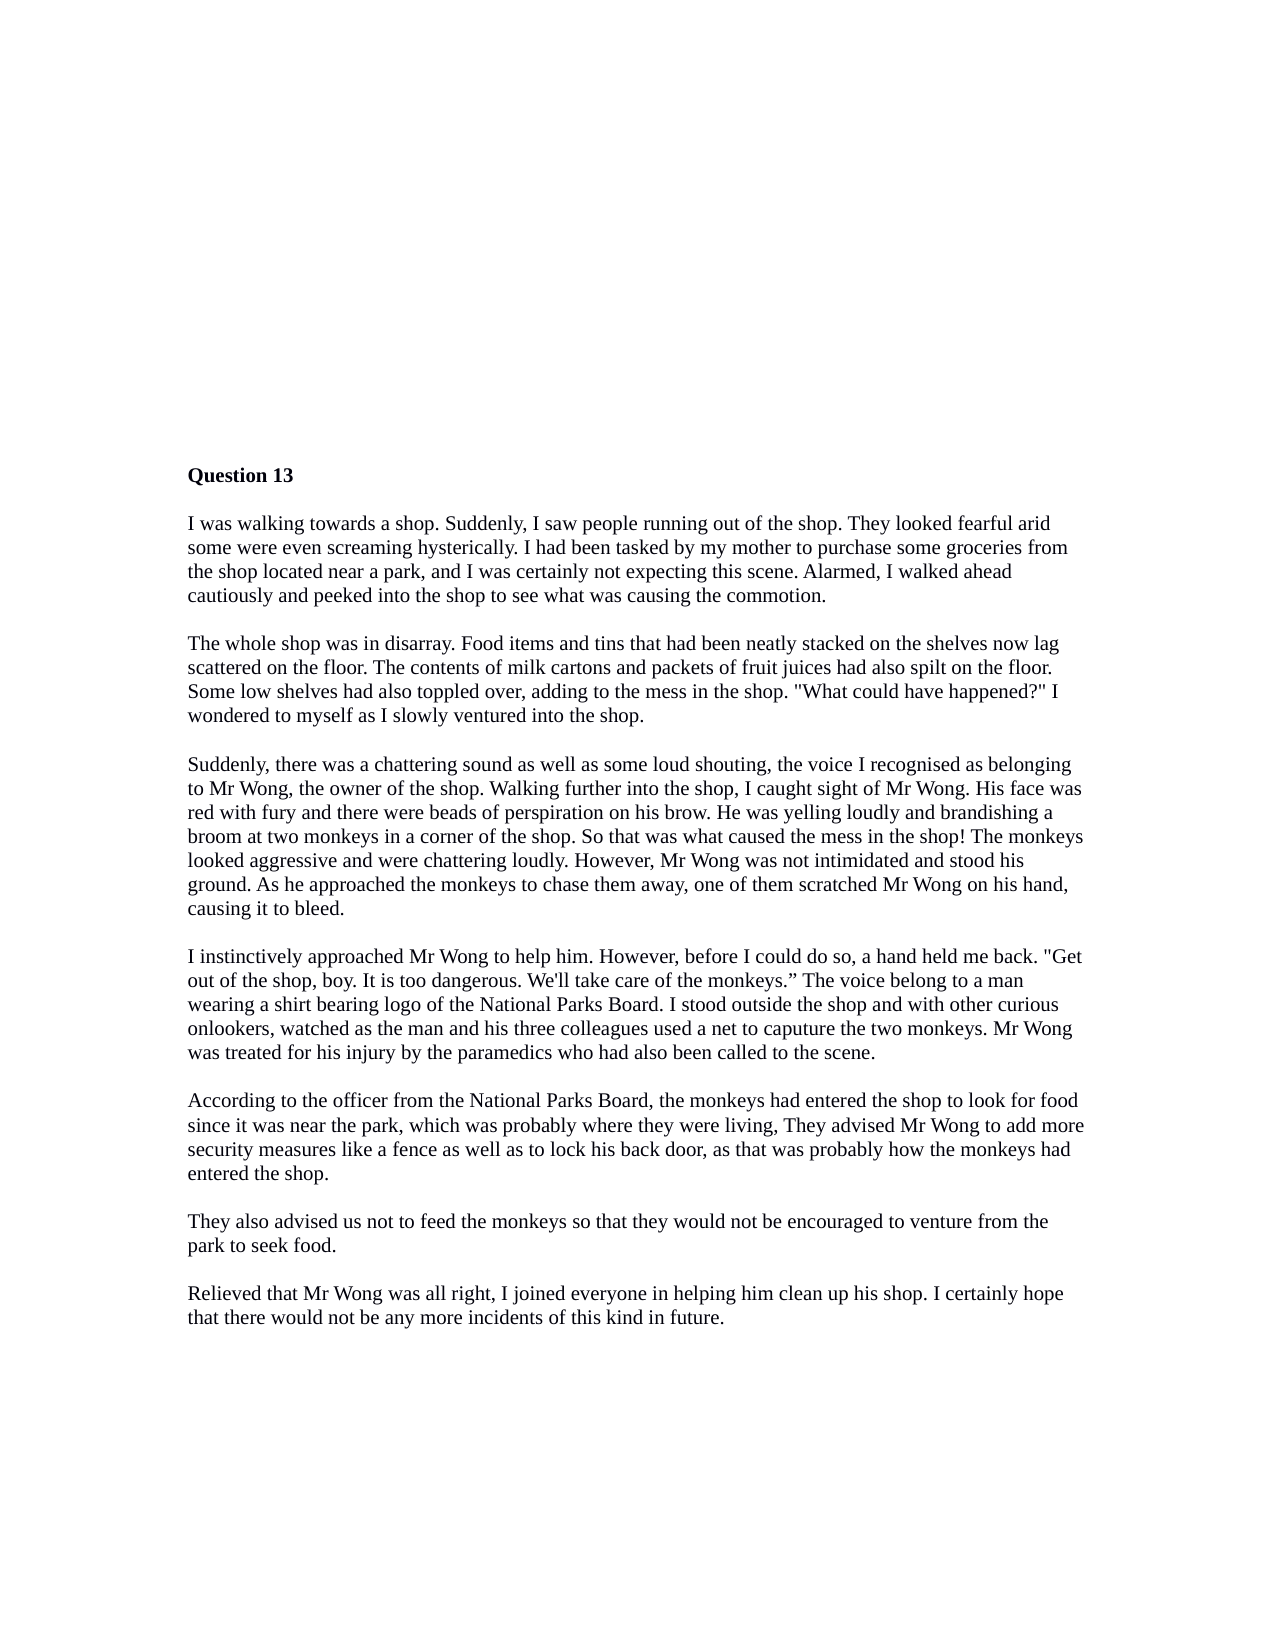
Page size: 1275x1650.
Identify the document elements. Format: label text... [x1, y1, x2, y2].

text Suddenly, there was a chattering sound as well as some loud shouting, the voice I recognised as belonging to Mr Wong, the owner of the shop. Walking further into the shop, I caught sight of Mr Wong. His face was red with fury and there were beads of perspiration on his brow. He was yelling loudly and brandishing a broom at two monkeys in a corner of the shop. So that was what caused the mess in the shop! The monkeys looked aggressive and were chattering loudly. However, Mr Wong was not intimidated and stood his ground. As he approached the monkeys to chase them away, one of them scratched Mr Wong on his hand, causing it to bleed. [187, 752, 1087, 920]
text I instinctively approached Mr Wong to help him. However, before I could do so, a hand held me back. "Get out of the shop, boy. It is too dangerous. We'll take care of the monkeys.” The voice belong to a man wearing a shirt bearing logo of the National Parks Board. I stood outside the shop and with other curious onlookers, watched as the man and his three colleagues used a net to caputure the two monkeys. Mr Wong was treated for his injury by the paramedics who had also been called to the scene. [187, 944, 1087, 1064]
text They also advised us not to feed the monkeys so that they would not be encouraged to venture from the park to seek food. [187, 1209, 1087, 1257]
text Relieved that Mr Wong was all right, I joined everyone in helping him clean up his shop. I certainly hope that there would not be any more incidents of this kind in future. [187, 1281, 1087, 1329]
text According to the officer from the National Parks Board, the monkeys had entered the shop to look for food since it was near the park, which was probably where they were living, They advised Mr Wong to add more security measures like a fence as well as to lock his back door, as that was probably how the monkeys had entered the shop. [187, 1088, 1087, 1185]
text The whole shop was in disarray. Food items and tins that had been neatly stacked on the shelves now lag scattered on the floor. The contents of milk cartons and packets of fruit juices had also spilt on the floor. Some low shelves had also toppled over, adding to the mess in the shop. "What could have happened?" I wondered to myself as I slowly ventured into the shop. [187, 631, 1087, 727]
text Question 13 [187, 463, 1087, 487]
text I was walking towards a shop. Suddenly, I saw people running out of the shop. They looked fearful arid some were even screaming hysterically. I had been tasked by my mother to purchase some groceries from the shop located near a park, and I was certainly not expecting this scene. Alarmed, I walked ahead cautiously and peeked into the shop to see what was causing the commotion. [187, 511, 1087, 607]
